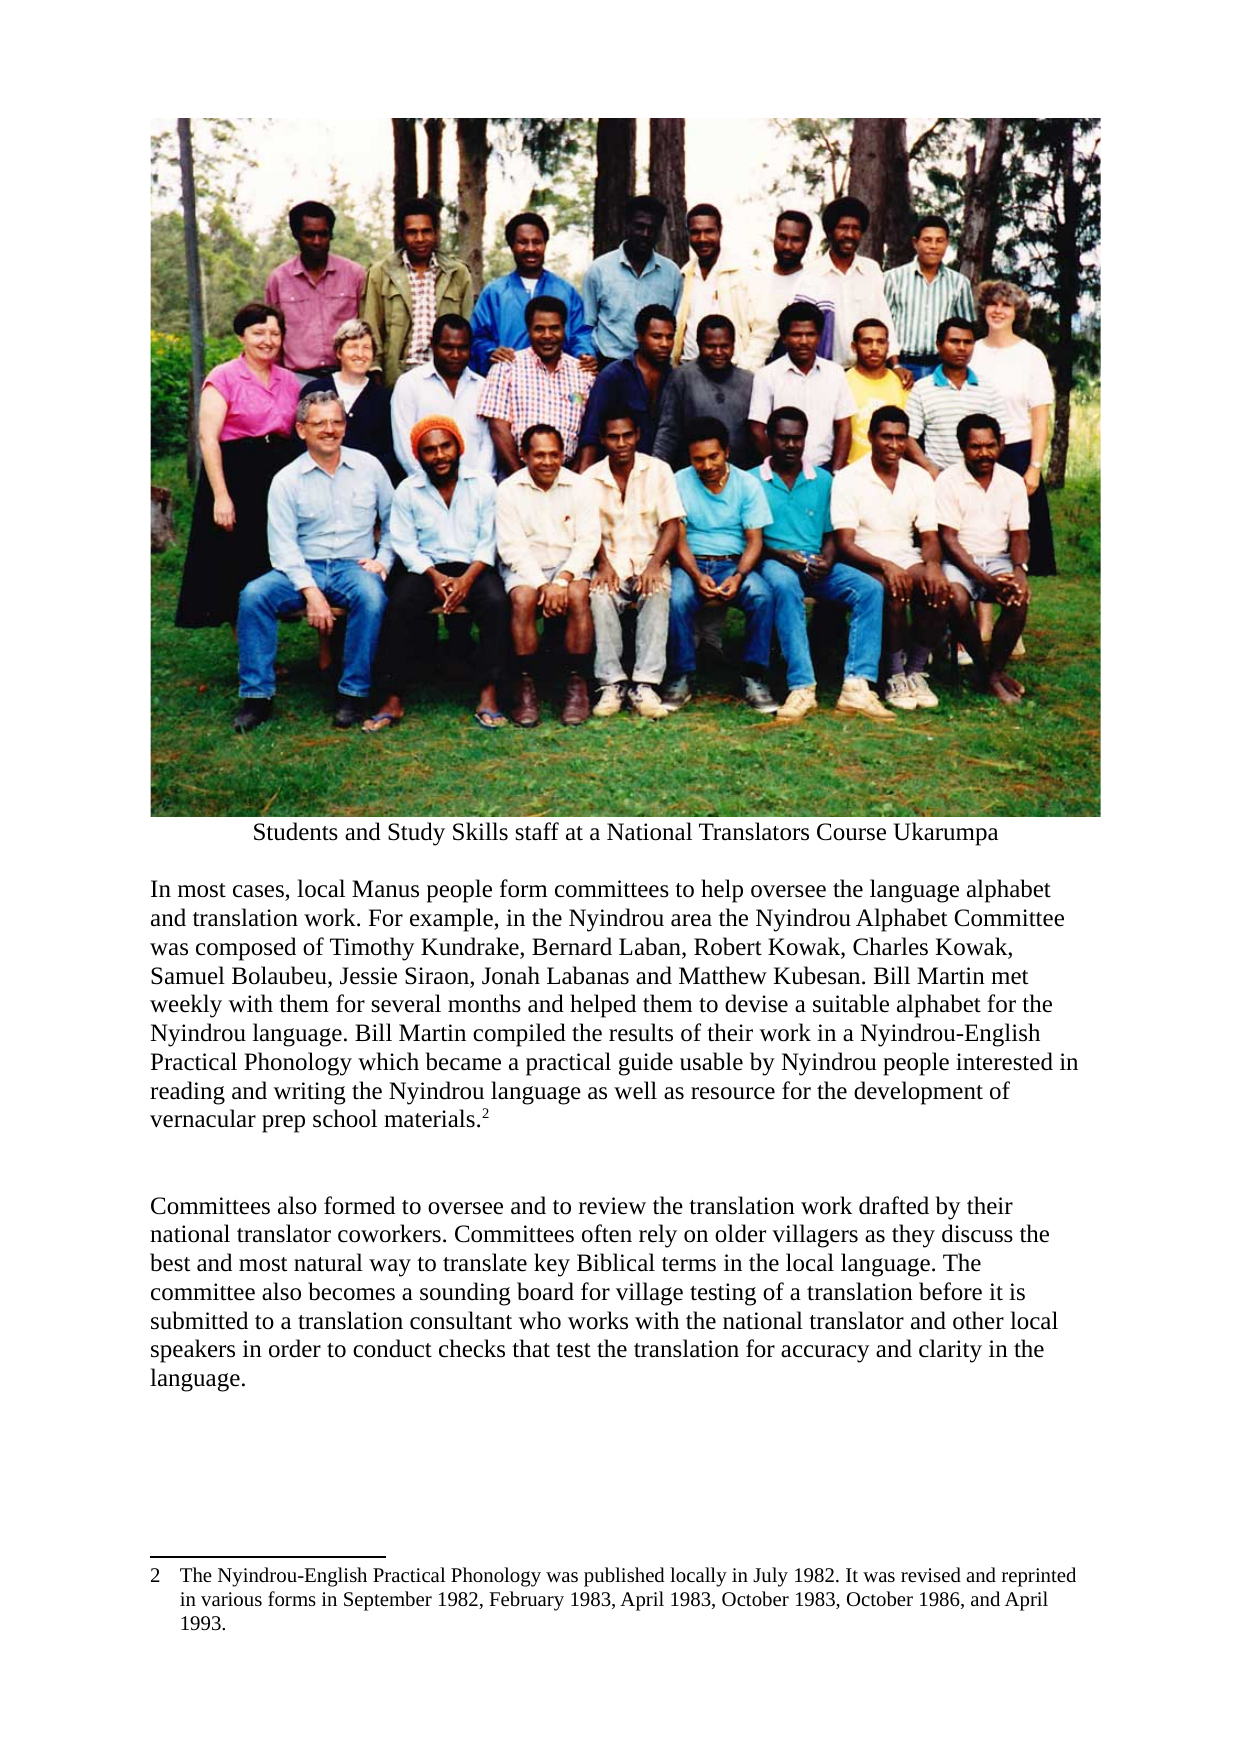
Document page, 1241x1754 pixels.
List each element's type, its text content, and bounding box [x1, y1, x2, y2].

table_cell Students and Study Skills staff at a National Translators Course Ukarumpa [138, 817, 1113, 846]
text Committees also formed to oversee and to review the translation work drafted by their national translator coworkers. Committees often rely on older villagers as they discuss the best and most natural way to translate key Biblical terms in the local language. The committee also becomes a sounding board for village testing of a translation before it is submitted to a translation consultant who works with the national translator and other local speakers in order to conduct checks that test the translation for accuracy and clarity in the language. [150, 1191, 1090, 1392]
table_header [138, 119, 150, 817]
text The Nyindrou-English Practical Phonology was published locally in July 1982. It was revised and reprinted in various forms in September 1982, February 1983, April 1983, October 1983, October 1986, and April 1993. [150, 1563, 1090, 1635]
picture [150, 118, 1101, 817]
text In most cases, local Manus people form committees to help oversee the language alphabet and translation work. For example, in the Nyindrou area the Nyindrou Alphabet Committee was composed of Timothy Kundrake, Bernard Laban, Robert Kowak, Charles Kowak, Samuel Bolaubeu, Jessie Siraon, Jonah Labanas and Matthew Kubesan. Bill Martin met weekly with them for several months and helped them to devise a suitable alphabet for the Nyindrou language. Bill Martin compiled the results of their work in a Nyindrou-English Practical Phonology which became a practical guide usable by Nyindrou people interested in reading and writing the Nyindrou language as well as resource for the development of vernacular prep school materials. [150, 874, 1090, 1133]
table_header [1101, 119, 1113, 817]
